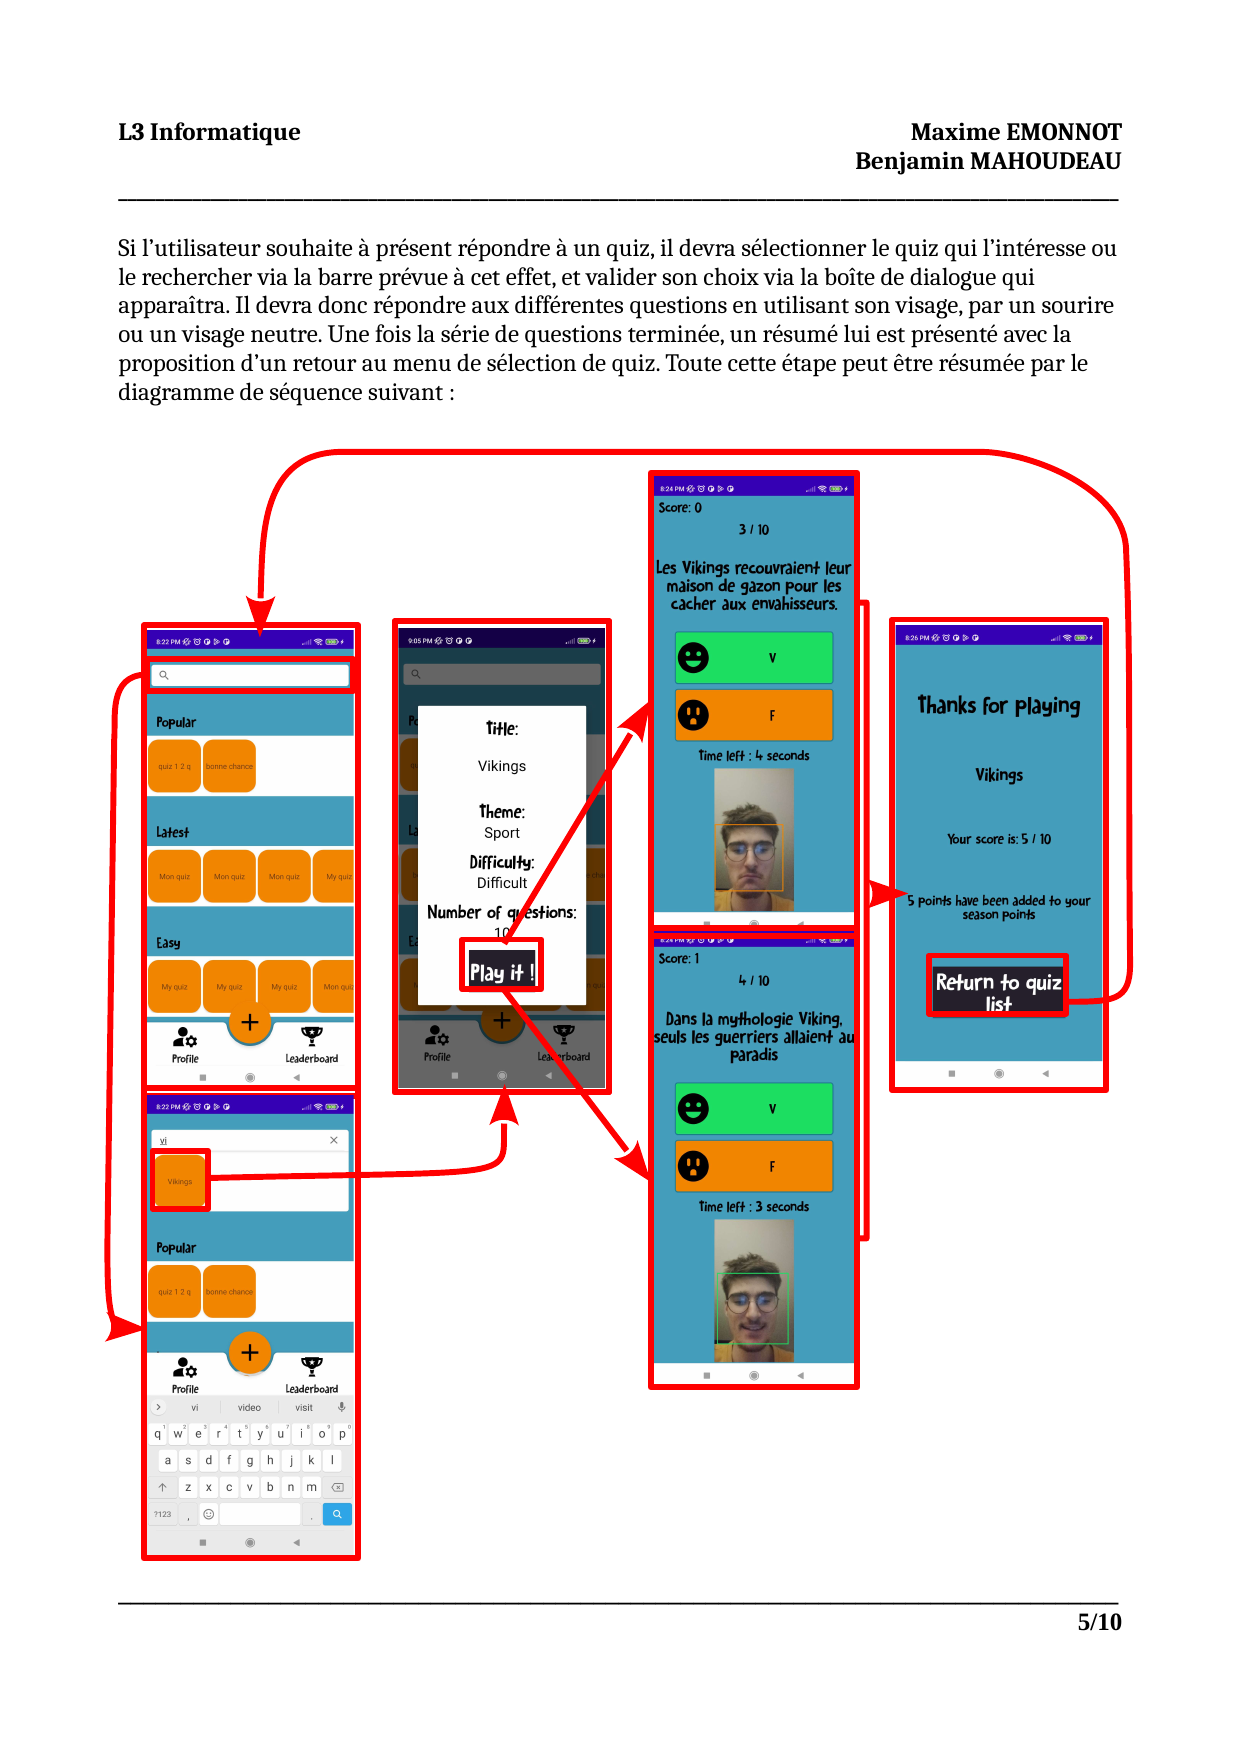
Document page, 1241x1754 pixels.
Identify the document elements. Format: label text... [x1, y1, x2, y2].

picture [932, 958, 1063, 1011]
picture [147, 694, 354, 1085]
picture [398, 628, 605, 1088]
picture [654, 476, 854, 925]
picture [465, 942, 538, 986]
picture [150, 662, 350, 688]
picture [147, 630, 354, 656]
picture [147, 1095, 354, 1555]
picture [654, 939, 854, 1384]
picture [895, 625, 1103, 1086]
picture [511, 784, 605, 1088]
picture [155, 1154, 205, 1206]
text Si l’utilisateur souhaite à présent répondre à un quiz, il devra sélectionner le quiz qui l’intéresse ou le rechercher via la barre prévue à cet effet, et valider son choix via la boîte de dialogue qui apparaîtra. Il devra donc répondre aux différentes questions en utilisant son visage, par un sourire ou un visage neutre. Une fois la série de questions terminée, un résumé lui est présenté avec la proposition d’un retour au menu de sélection de quiz. Toute cette étape peut être résumée par le diagramme de séquence suivant : [118, 234, 1122, 406]
